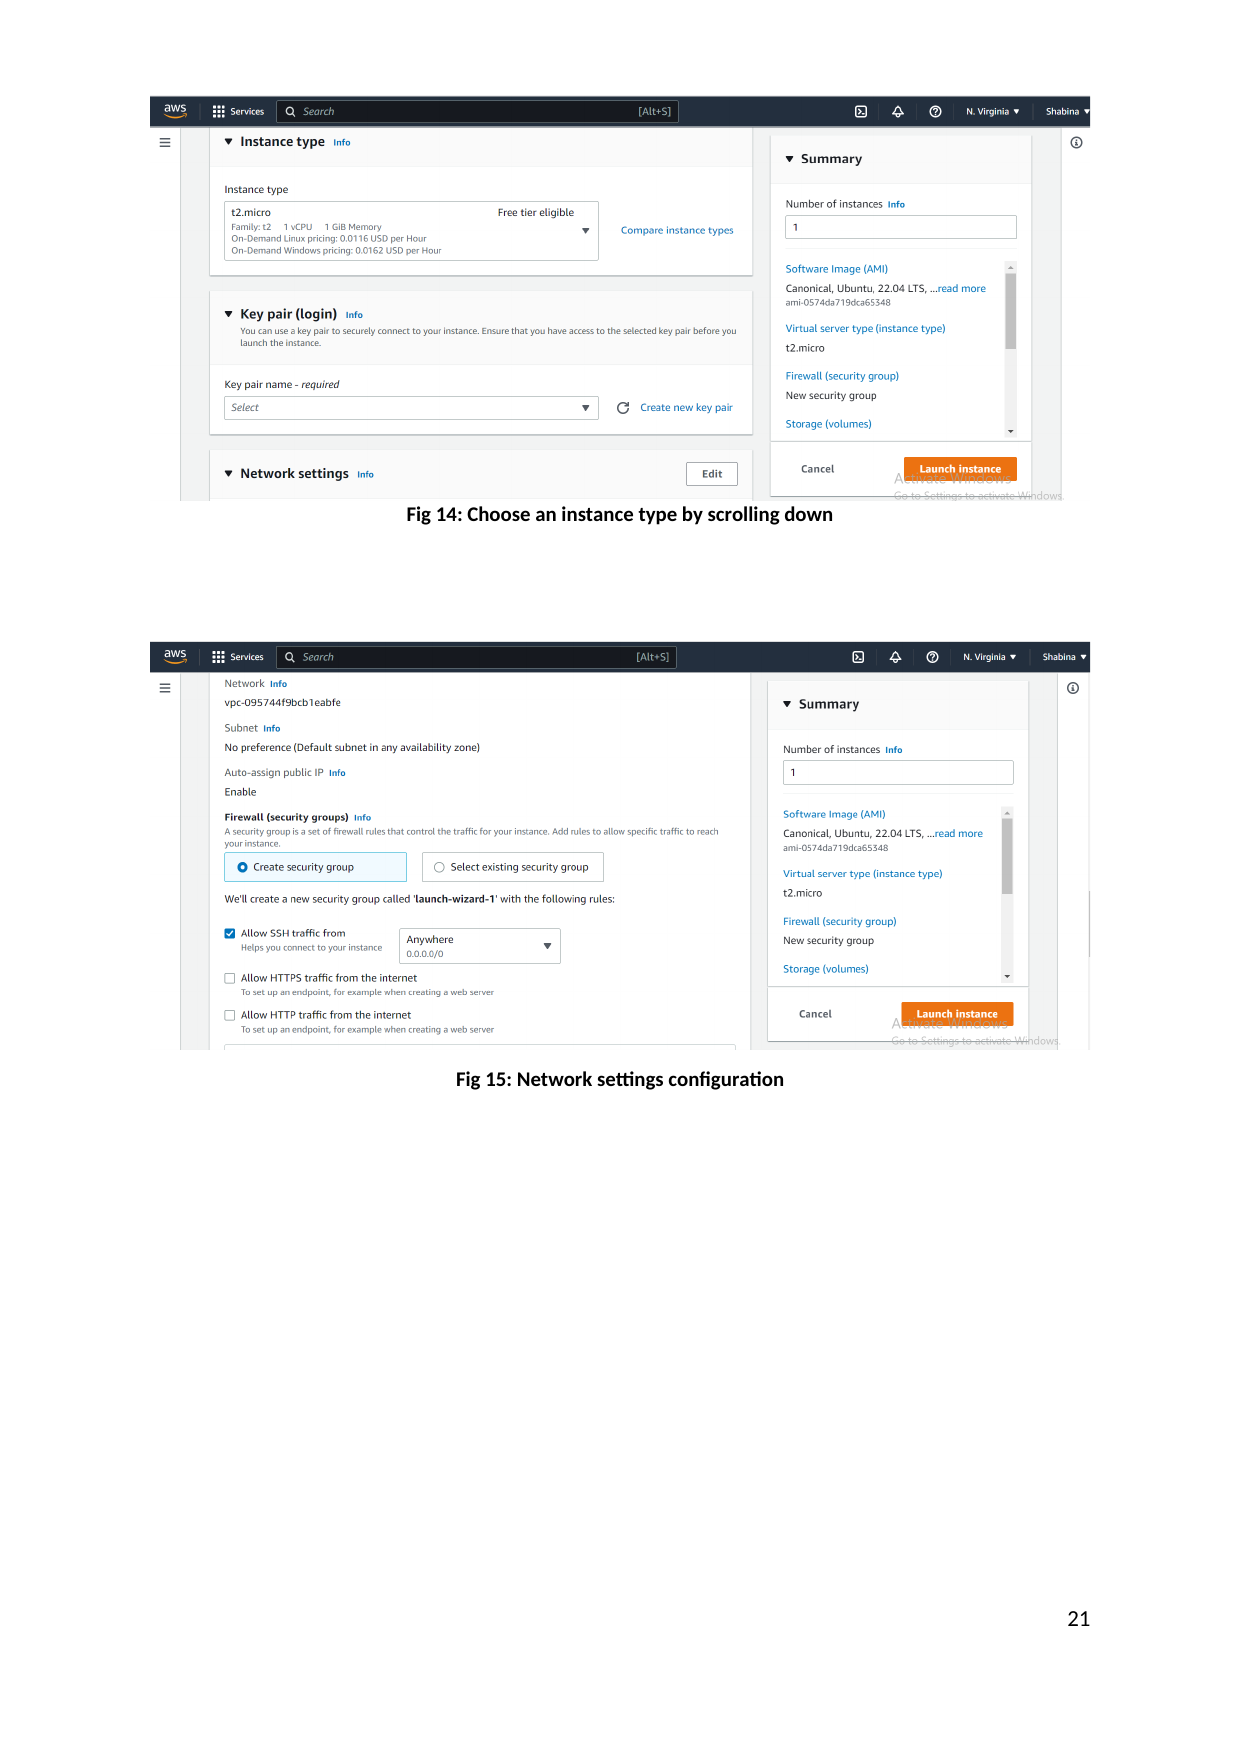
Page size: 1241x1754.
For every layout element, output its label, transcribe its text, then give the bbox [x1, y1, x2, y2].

text Fig 15: Network settings configuration [150, 1066, 1090, 1092]
text Fig 14: Choose an instance type by scrolling down [150, 501, 1090, 526]
text [150, 75, 1090, 95]
